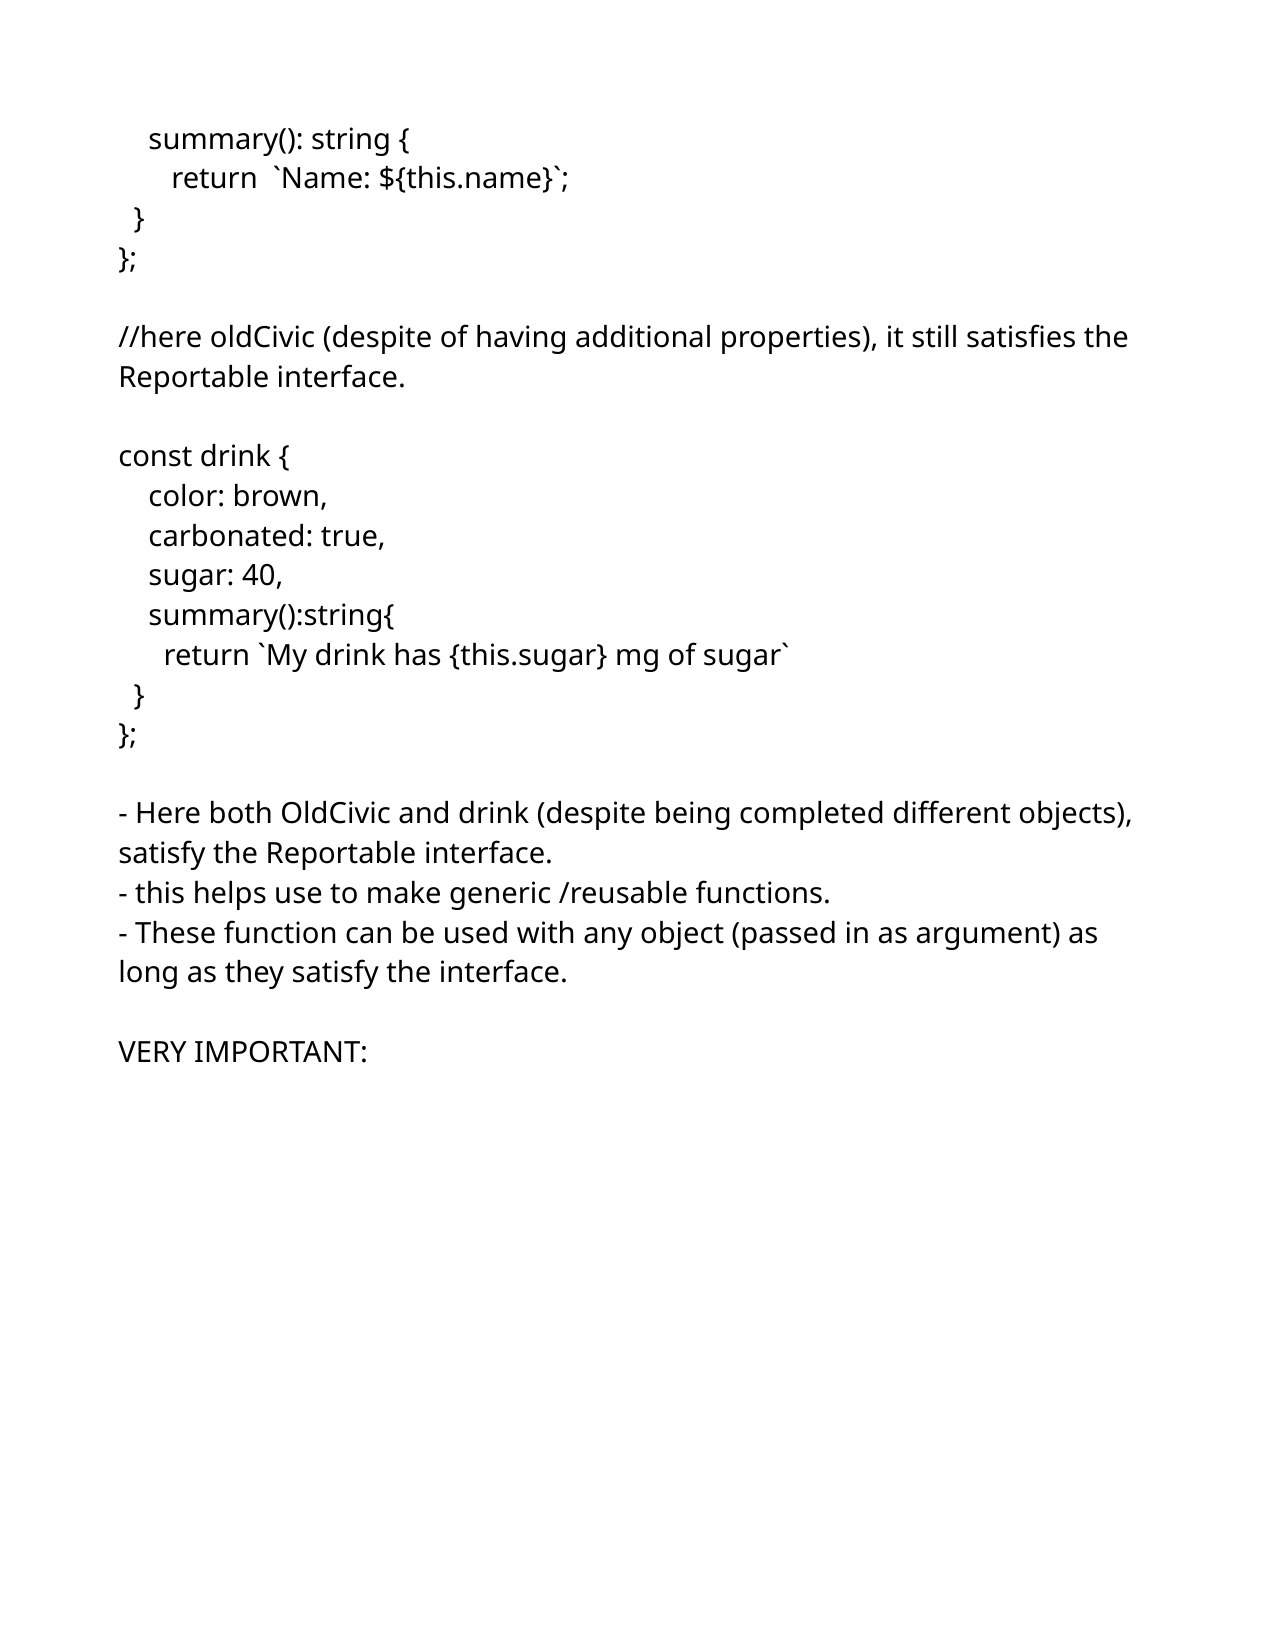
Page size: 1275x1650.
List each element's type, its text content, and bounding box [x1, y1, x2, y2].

text const drink { [118, 436, 1157, 475]
text - this helps use to make generic /reusable functions. [118, 872, 1157, 912]
text - These function can be used with any object (passed in as argument) as long as they satisfy the interface. [118, 912, 1157, 991]
text - Here both OldCivic and drink (despite being completed different objects), satisfy the Reportable interface. [118, 793, 1157, 872]
text VERY IMPORTANT: [118, 1031, 1157, 1071]
text color: brown, [118, 475, 1157, 515]
text }; [118, 237, 1157, 277]
text carbonated: true, [118, 515, 1157, 555]
text sugar: 40, [118, 555, 1157, 594]
text }; [118, 713, 1157, 753]
text return `My drink has {this.sugar} mg of sugar` [118, 634, 1157, 674]
text } [118, 674, 1157, 713]
text } [118, 197, 1157, 237]
text summary(): string { [118, 118, 1157, 158]
text return `Name: ${this.name}`; [118, 158, 1157, 197]
text summary():string{ [118, 594, 1157, 634]
text //here oldCivic (despite of having additional properties), it still satisfies the Reportable interface. [118, 317, 1157, 396]
